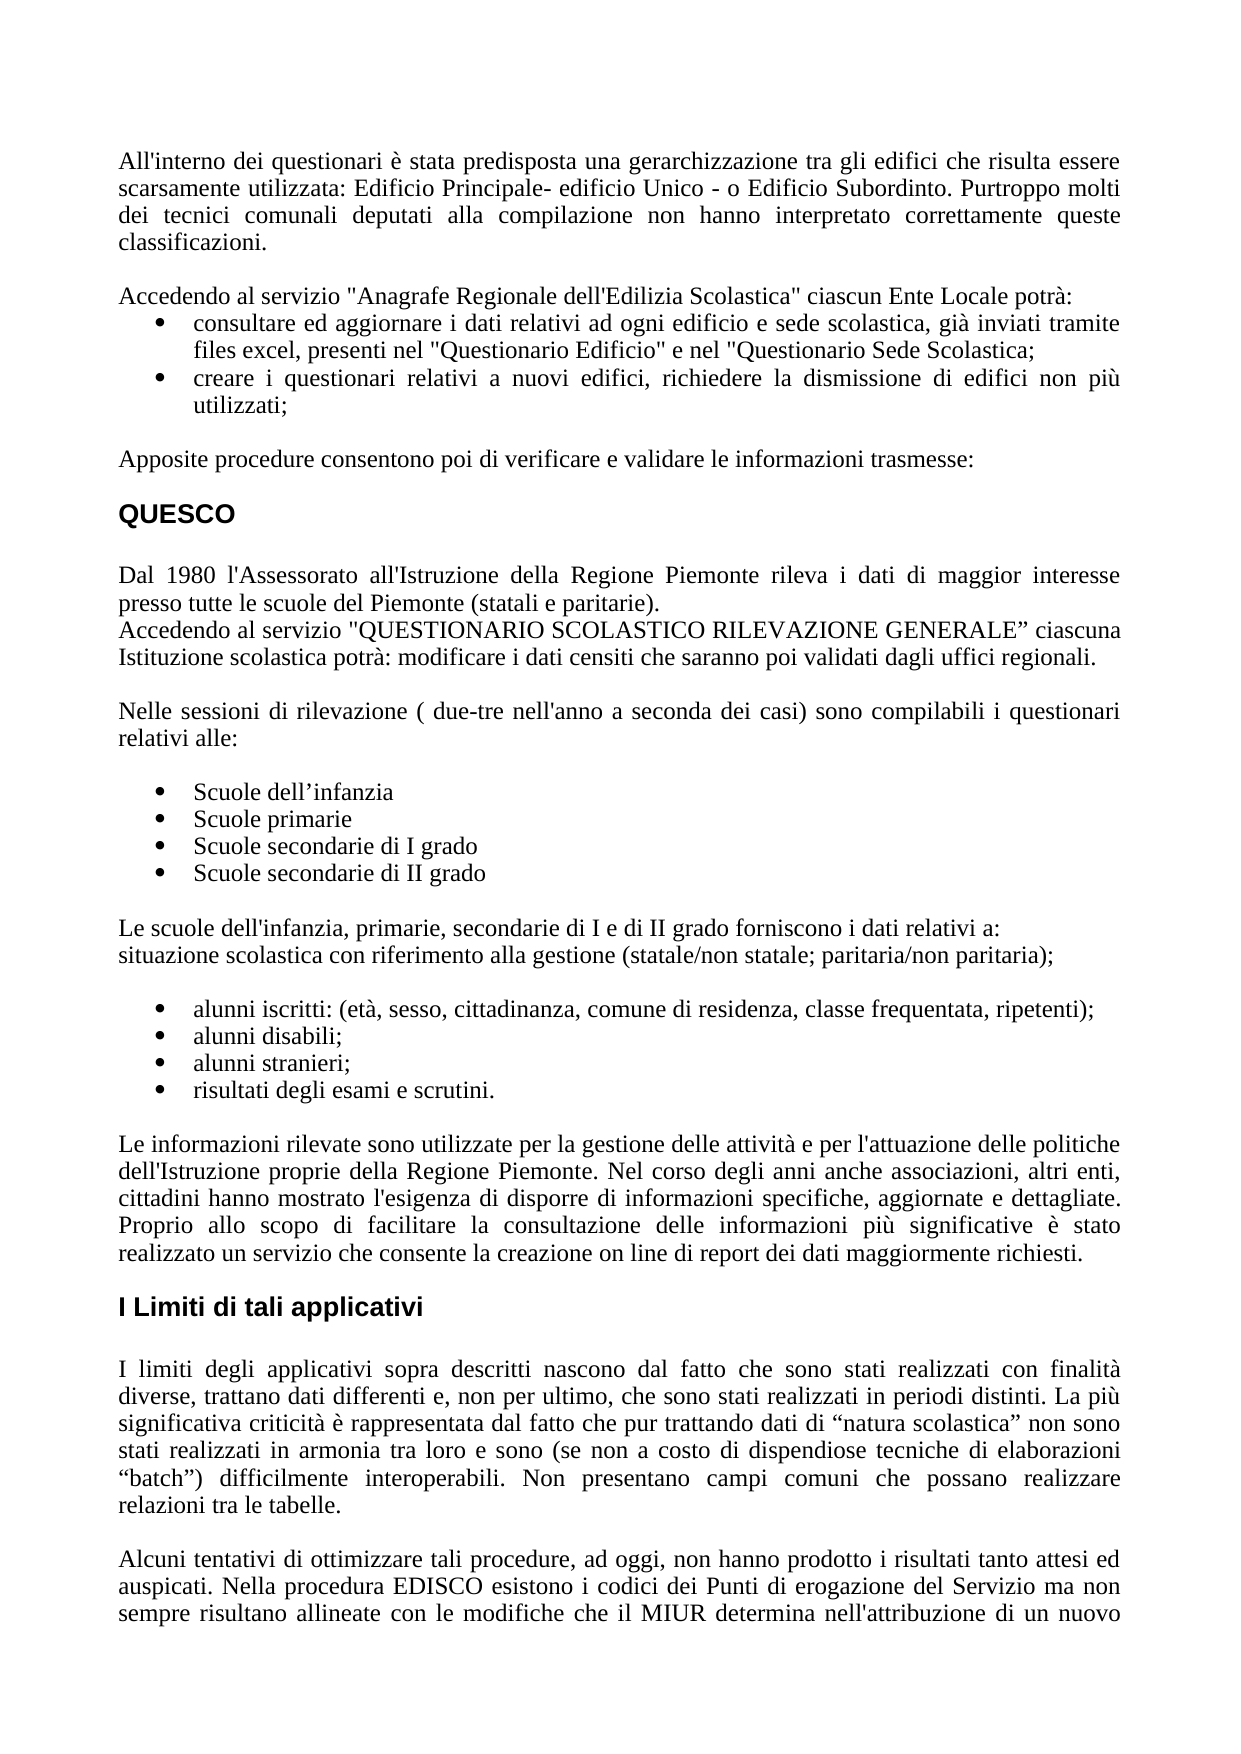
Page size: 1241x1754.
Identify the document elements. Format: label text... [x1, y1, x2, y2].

text Apposite procedure consentono poi di verificare e validare le informazioni trasmesse: [118, 446, 1122, 473]
text Nelle sessioni di rilevazione ( due-tre nell'anno a seconda dei casi) sono compilabili i questionari relativi alle: [118, 698, 1122, 752]
text Dal 1980 l'Assessorato all'Istruzione della Regione Piemonte rileva i dati di maggior interesse presso tutte le scuole del Piemonte (statali e paritarie). [118, 562, 1122, 616]
list Scuole secondarie di II grado [156, 860, 1122, 887]
text Le informazioni rilevate sono utilizzate per la gestione delle attività e per l'attuazione delle politiche dell'Istruzione proprie della Regione Piemonte. Nel corso degli anni anche associazioni, altri enti, cittadini hanno mostrato l'esigenza di disporre di informazioni specifiche, aggiornate e dettagliate. Proprio allo scopo di facilitare la consultazione delle informazioni più significative è stato realizzato un servizio che consente la creazione on line di report dei dati maggiormente richiesti. [118, 1131, 1122, 1266]
subtitle I Limiti di tali applicativi [118, 1291, 1122, 1323]
list alunni disabili; [156, 1023, 1122, 1050]
list risultati degli esami e scrutini. [156, 1077, 1122, 1104]
text Accedendo al servizio "Anagrafe Regionale dell'Edilizia Scolastica" ciascun Ente Locale potrà: [118, 283, 1122, 310]
list Scuole secondarie di I grado [156, 833, 1122, 860]
text All'interno dei questionari è stata predisposta una gerarchizzazione tra gli edifici che risulta essere scarsamente utilizzata: Edificio Principale- edificio Unico - o Edificio Subordinto. Purtroppo molti dei tecnici comunali deputati alla compilazione non hanno interpretato correttamente queste classificazioni. [118, 148, 1122, 256]
text Alcuni tentativi di ottimizzare tali procedure, ad oggi, non hanno prodotto i risultati tanto attesi ed auspicati. Nella procedura EDISCO esistono i codici dei Punti di erogazione del Servizio ma non sempre risultano allineate con le modifiche che il MIUR determina nell'attribuzione di un nuovo [118, 1546, 1122, 1627]
list alunni stranieri; [156, 1050, 1122, 1077]
list Scuole dell’infanzia [156, 779, 1122, 806]
list alunni iscritti: (età, sesso, cittadinanza, comune di residenza, classe frequentata, ripetenti); [156, 996, 1122, 1023]
text Le scuole dell'infanzia, primarie, secondarie di I e di II grado forniscono i dati relativi a: [118, 887, 1122, 941]
subtitle QUESCO [118, 498, 1122, 529]
list Scuole primarie [156, 806, 1122, 833]
text I limiti degli applicativi sopra descritti nascono dal fatto che sono stati realizzati con finalità diverse, trattano dati differenti e, non per ultimo, che sono stati realizzati in periodi distinti. La più significativa criticità è rappresentata dal fatto che pur trattando dati di “natura scolastica” non sono stati realizzati in armonia tra loro e sono (se non a costo di dispendiose tecniche di elaborazioni “batch”) difficilmente interoperabili. Non presentano campi comuni che possano realizzare relazioni tra le tabelle. [118, 1356, 1122, 1518]
list consultare ed aggiornare i dati relativi ad ogni edificio e sede scolastica, già inviati tramite files excel, presenti nel "Questionario Edificio" e nel "Questionario Sede Scolastica; [156, 310, 1122, 364]
text Accedendo al servizio "QUESTIONARIO SCOLASTICO RILEVAZIONE GENERALE” ciascuna Istituzione scolastica potrà: modificare i dati censiti che saranno poi validati dagli uffici regionali. [118, 616, 1122, 671]
text situazione scolastica con riferimento alla gestione (statale/non statale; paritaria/non paritaria); [118, 941, 1122, 968]
list creare i questionari relativi a nuovi edifici, richiedere la dismissione di edifici non più utilizzati; [156, 364, 1122, 418]
